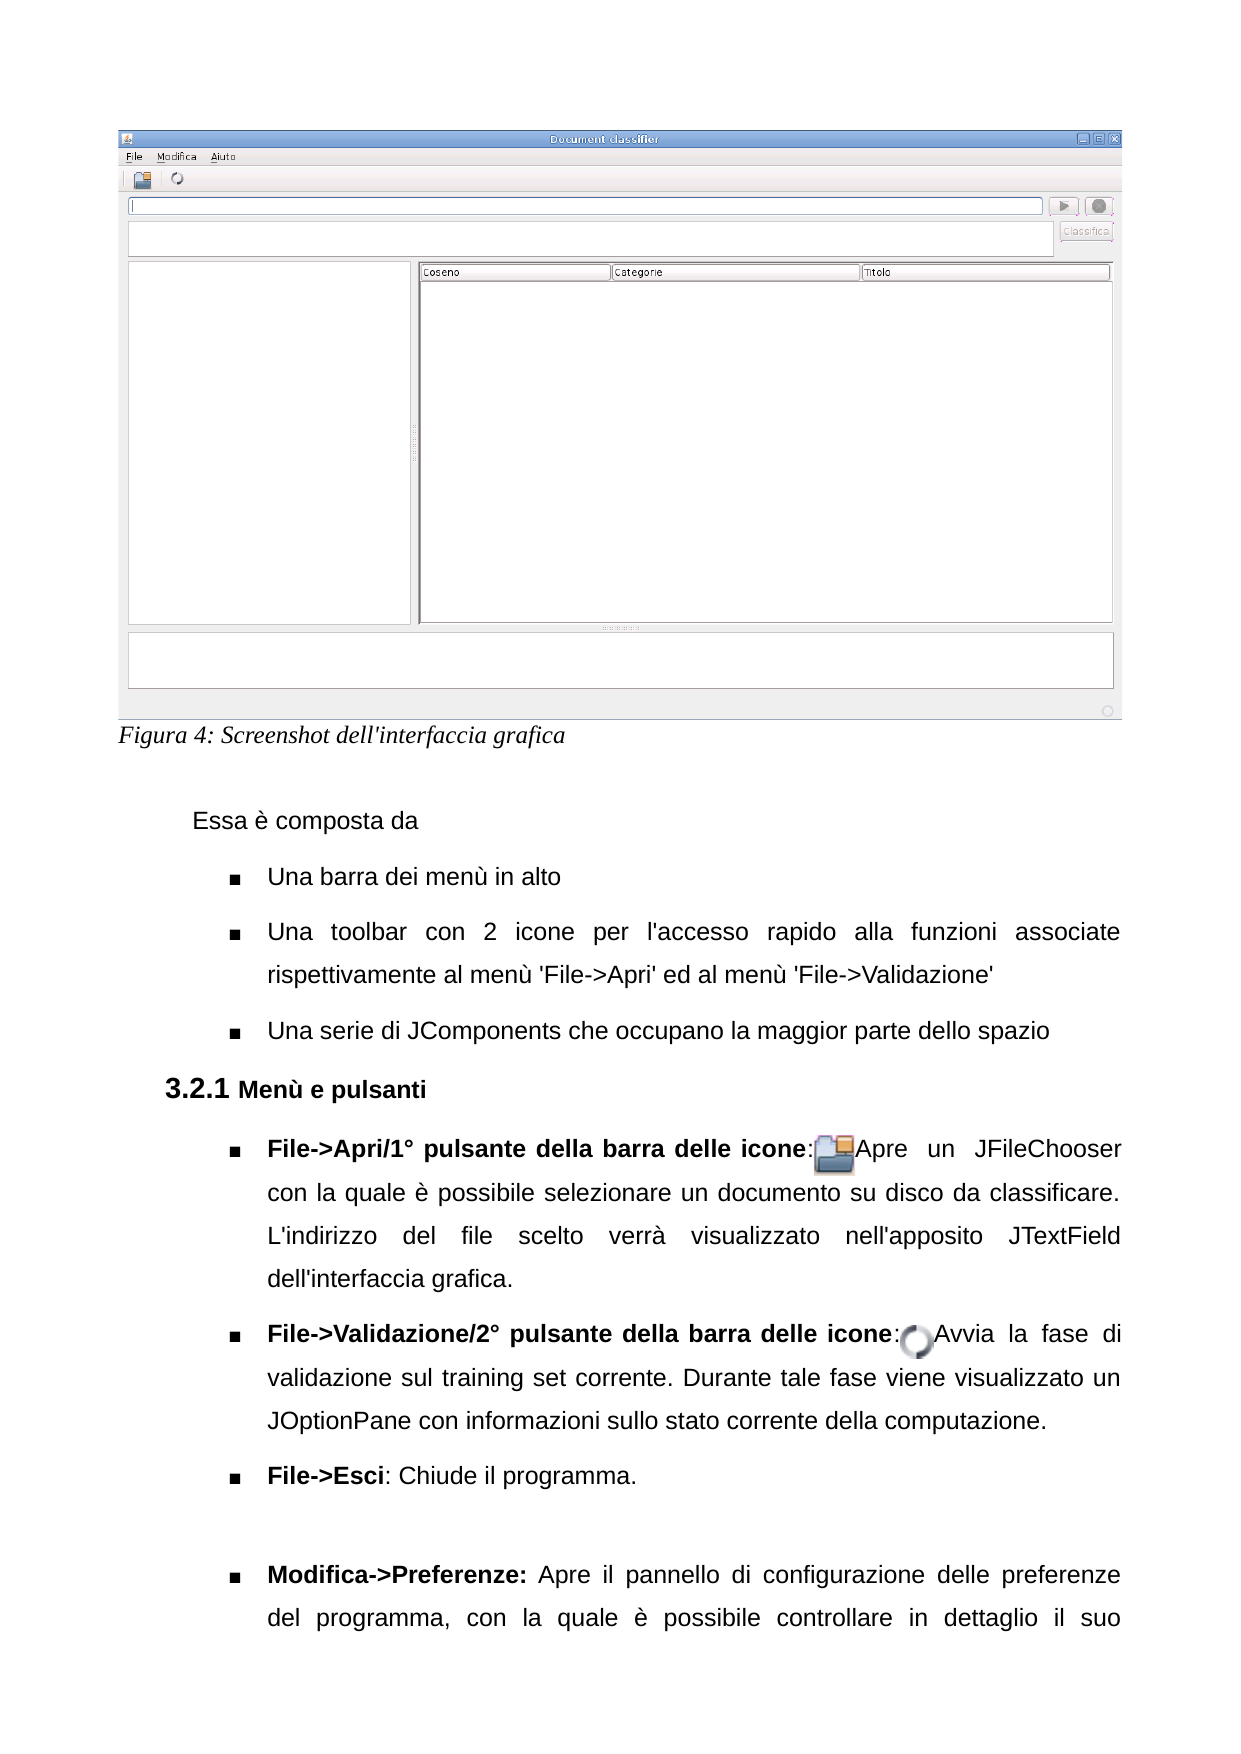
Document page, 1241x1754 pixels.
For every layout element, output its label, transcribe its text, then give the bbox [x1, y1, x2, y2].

list Modifica->Preferenze: Apre il pannello di configurazione delle preferenze del programma, con la quale è possibile controllare in dettaglio il suo [229, 1560, 1122, 1632]
list File->Validazione/2° pulsante della barra delle icone: Avvia la fase di validazione sul training set corrente. Durante tale fase viene visualizzato un JOptionPane con informazioni sullo stato corrente della computazione. [229, 1319, 1122, 1434]
picture [118, 130, 1123, 720]
text Figura 4: Screenshot dell'interfaccia grafica [118, 720, 1122, 748]
list Una toolbar con 2 icone per l'accesso rapido alla funzioni associate rispettivamente al menù 'File->Apri' ed al menù 'File->Validazione' [229, 917, 1122, 989]
text Essa è composta da [192, 748, 1122, 835]
list File->Esci: Chiude il programma. [229, 1461, 1122, 1533]
picture [813, 1134, 856, 1176]
list File->Apri/1° pulsante della barra delle icone: Apre un JFileChooser con la quale è possibile selezionare un documento su disco da classificare. L'indirizzo del file scelto verrà visualizzato nell'apposito JTextField dell'interfaccia grafica. [229, 1134, 1122, 1292]
list Una serie di JComponents che occupano la maggior parte dello spazio [229, 1016, 1122, 1045]
text [118, 118, 1122, 130]
list Menù e pulsanti [157, 1072, 1122, 1105]
list Una barra dei menù in alto [229, 862, 1122, 890]
picture [900, 1325, 934, 1359]
